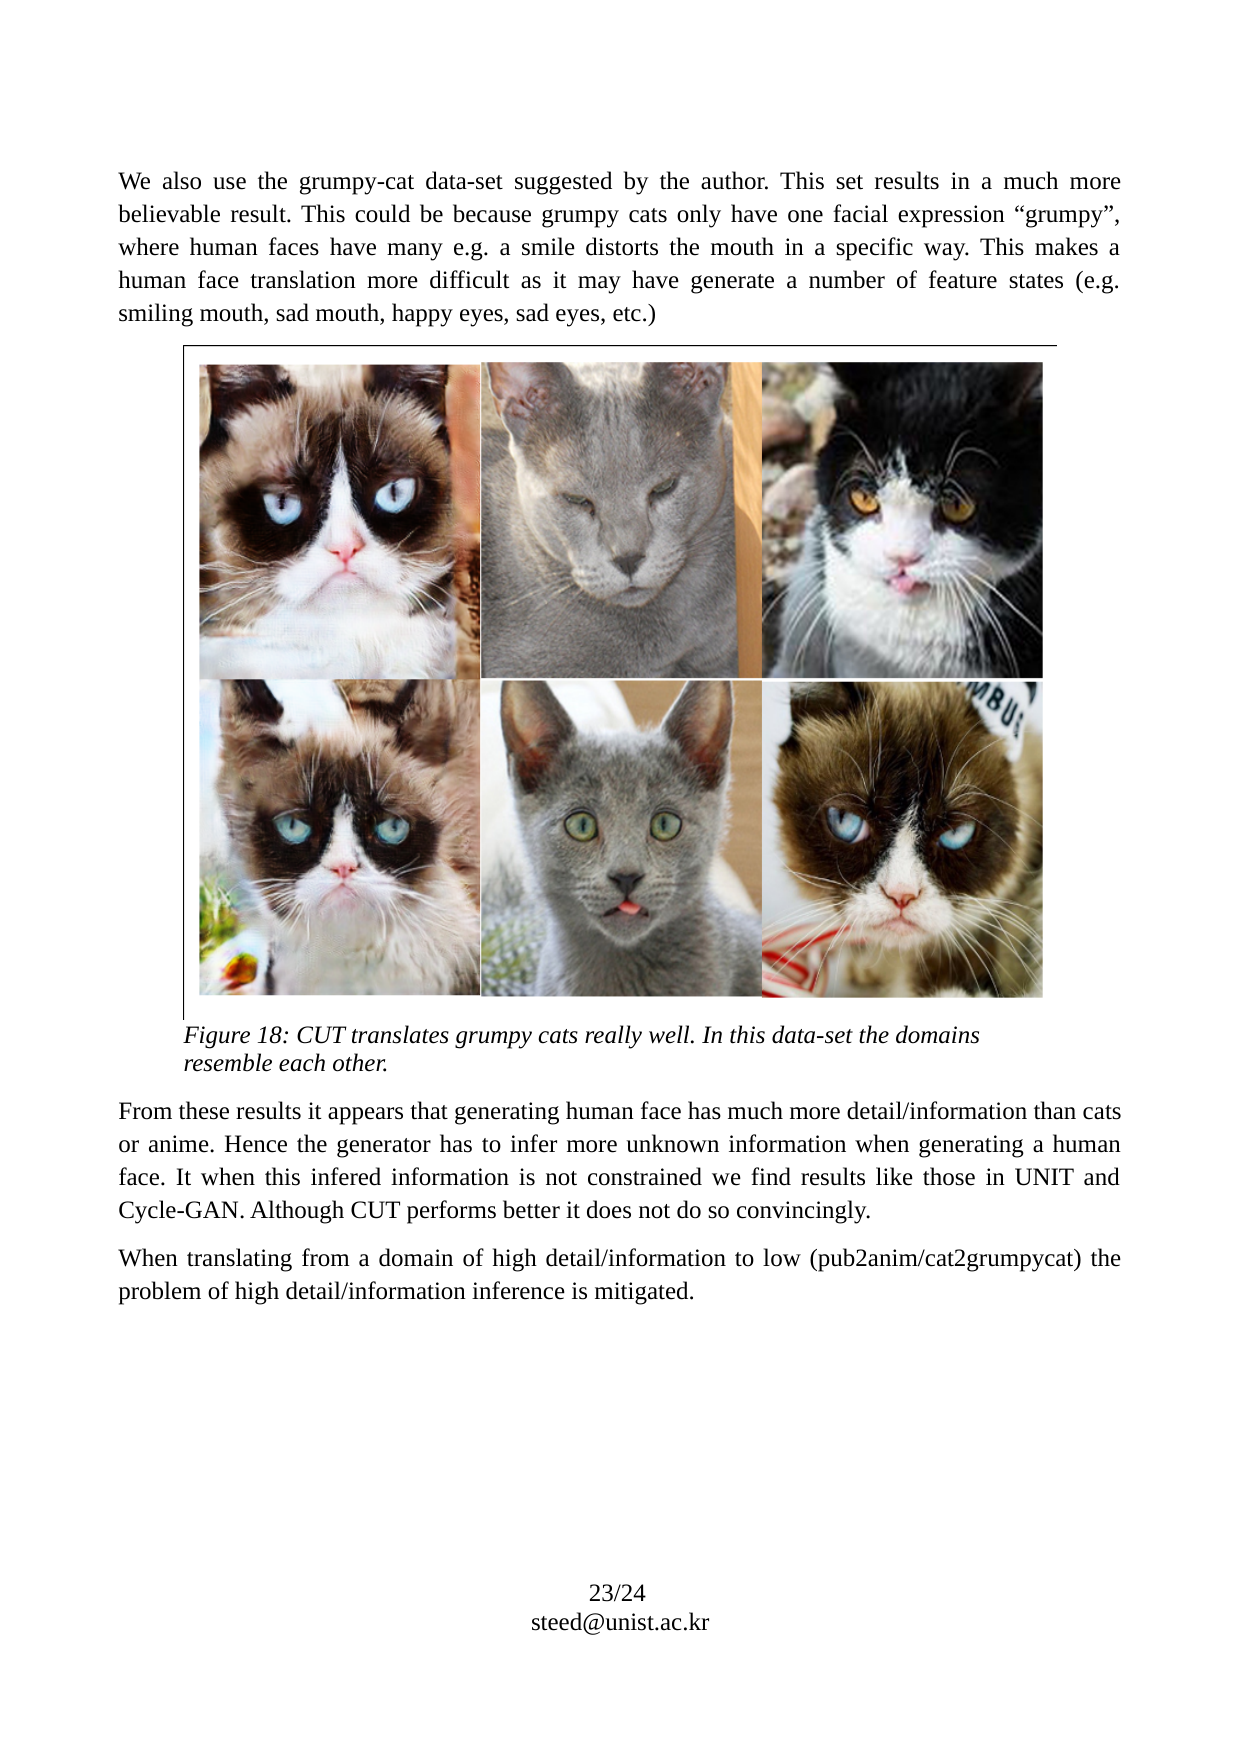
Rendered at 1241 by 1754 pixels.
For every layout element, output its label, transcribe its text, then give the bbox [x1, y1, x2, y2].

text When translating from a domain of high detail/information to low (pub2anim/cat2grumpycat) the problem of high detail/information inference is mitigated. [118, 1243, 1122, 1304]
text Figure 18: CUT translates grumpy cats really well. In this data-set the domains resemble each other. [183, 1020, 1057, 1077]
text From these results it appears that generating human face has much more detail/information than cats or anime. Hence the generator has to infer more unknown information when generating a human face. It when this infered information is not constrained we find results like those in UNIT and Cycle-GAN. Although CUT performs better it does not do so convincingly. [118, 1096, 1122, 1224]
picture [183, 345, 1057, 1020]
text We also use the grumpy-cat data-set suggested by the author. This set results in a much more believable result. This could be because grumpy cats only have one facial expression “grumpy”, where human faces have many e.g. a smile distorts the mouth in a specific way. This makes a human face translation more difficult as it may have generate a number of feature states (e.g. smiling mouth, sad mouth, happy eyes, sad eyes, etc.) [118, 166, 1122, 327]
